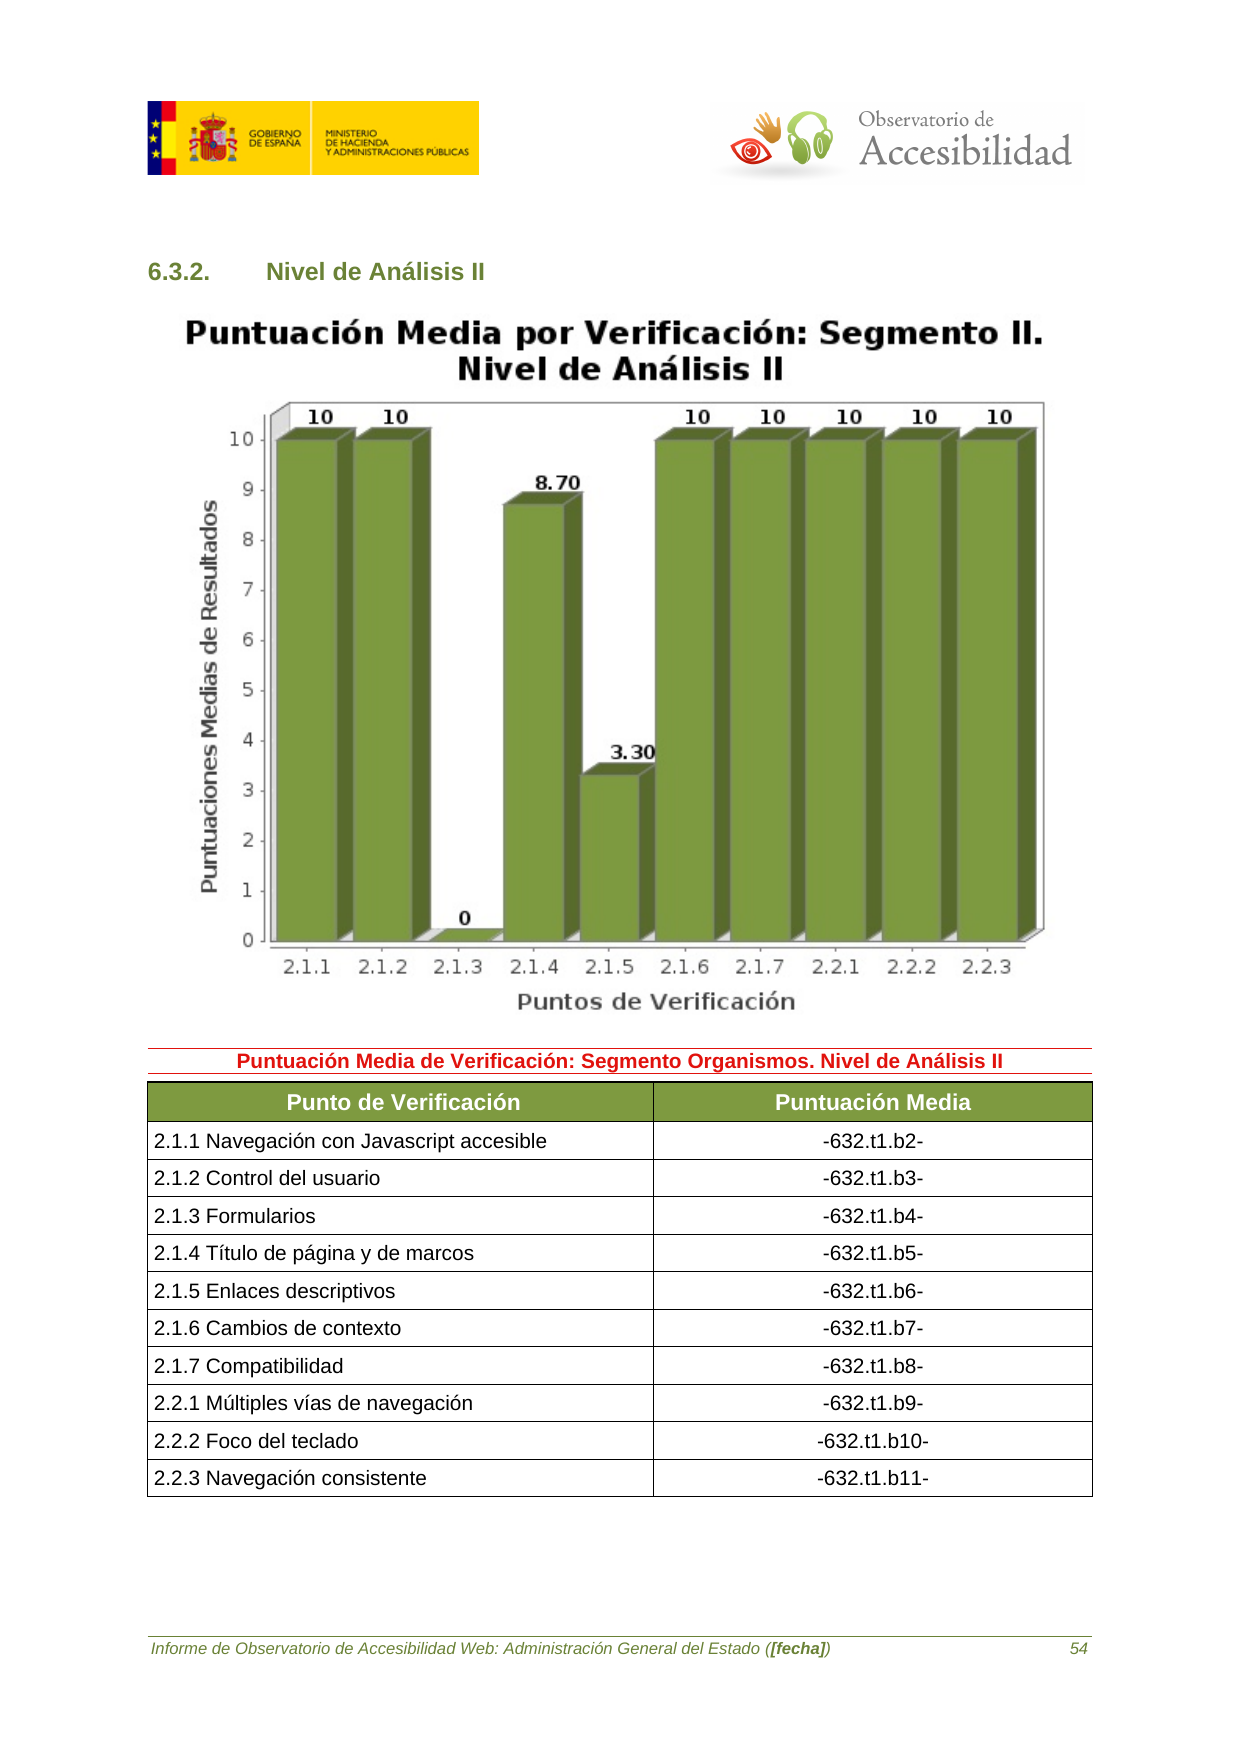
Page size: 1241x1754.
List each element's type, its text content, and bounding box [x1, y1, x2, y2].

table_cell -632.t1.b7- [654, 1310, 1092, 1346]
table_cell -632.t1.b10- [654, 1422, 1092, 1459]
table_cell 2.2.3 Navegación consistente [148, 1460, 653, 1496]
table_cell -632.t1.b5- [654, 1235, 1092, 1271]
table_cell 2.1.1 Navegación con Javascript accesible [148, 1122, 653, 1159]
table_cell 2.1.5 Enlaces descriptivos [148, 1272, 653, 1309]
table_cell -632.t1.b4- [654, 1197, 1092, 1234]
table_header Puntuación Media [654, 1083, 1092, 1121]
picture [147, 101, 479, 175]
picture [710, 102, 1086, 185]
table_cell 2.1.2 Control del usuario [148, 1160, 653, 1196]
table_cell -632.t1.b9- [654, 1385, 1092, 1421]
table_cell 2.2.2 Foco del teclado [148, 1422, 653, 1459]
picture [178, 313, 1062, 1024]
table_cell 2.2.1 Múltiples vías de navegación [148, 1385, 653, 1421]
table_cell -632.t1.b8- [654, 1347, 1092, 1384]
table_cell 2.1.4 Título de página y de marcos [148, 1235, 653, 1271]
table_cell 2.1.7 Compatibilidad [148, 1347, 653, 1384]
table_cell -632.t1.b3- [654, 1160, 1092, 1196]
table_cell -632.t1.b6- [654, 1272, 1092, 1309]
table_cell -632.t1.b11- [654, 1460, 1092, 1496]
text Puntuación Media de Verificación: Segmento Organismos. Nivel de Análisis II [148, 1049, 1092, 1073]
subtitle Nivel de Análisis II [148, 257, 1092, 286]
table_header Punto de Verificación [148, 1083, 653, 1121]
table_cell 2.1.3 Formularios [148, 1197, 653, 1234]
table_cell 2.1.6 Cambios de contexto [148, 1310, 653, 1346]
table_cell -632.t1.b2- [654, 1122, 1092, 1159]
